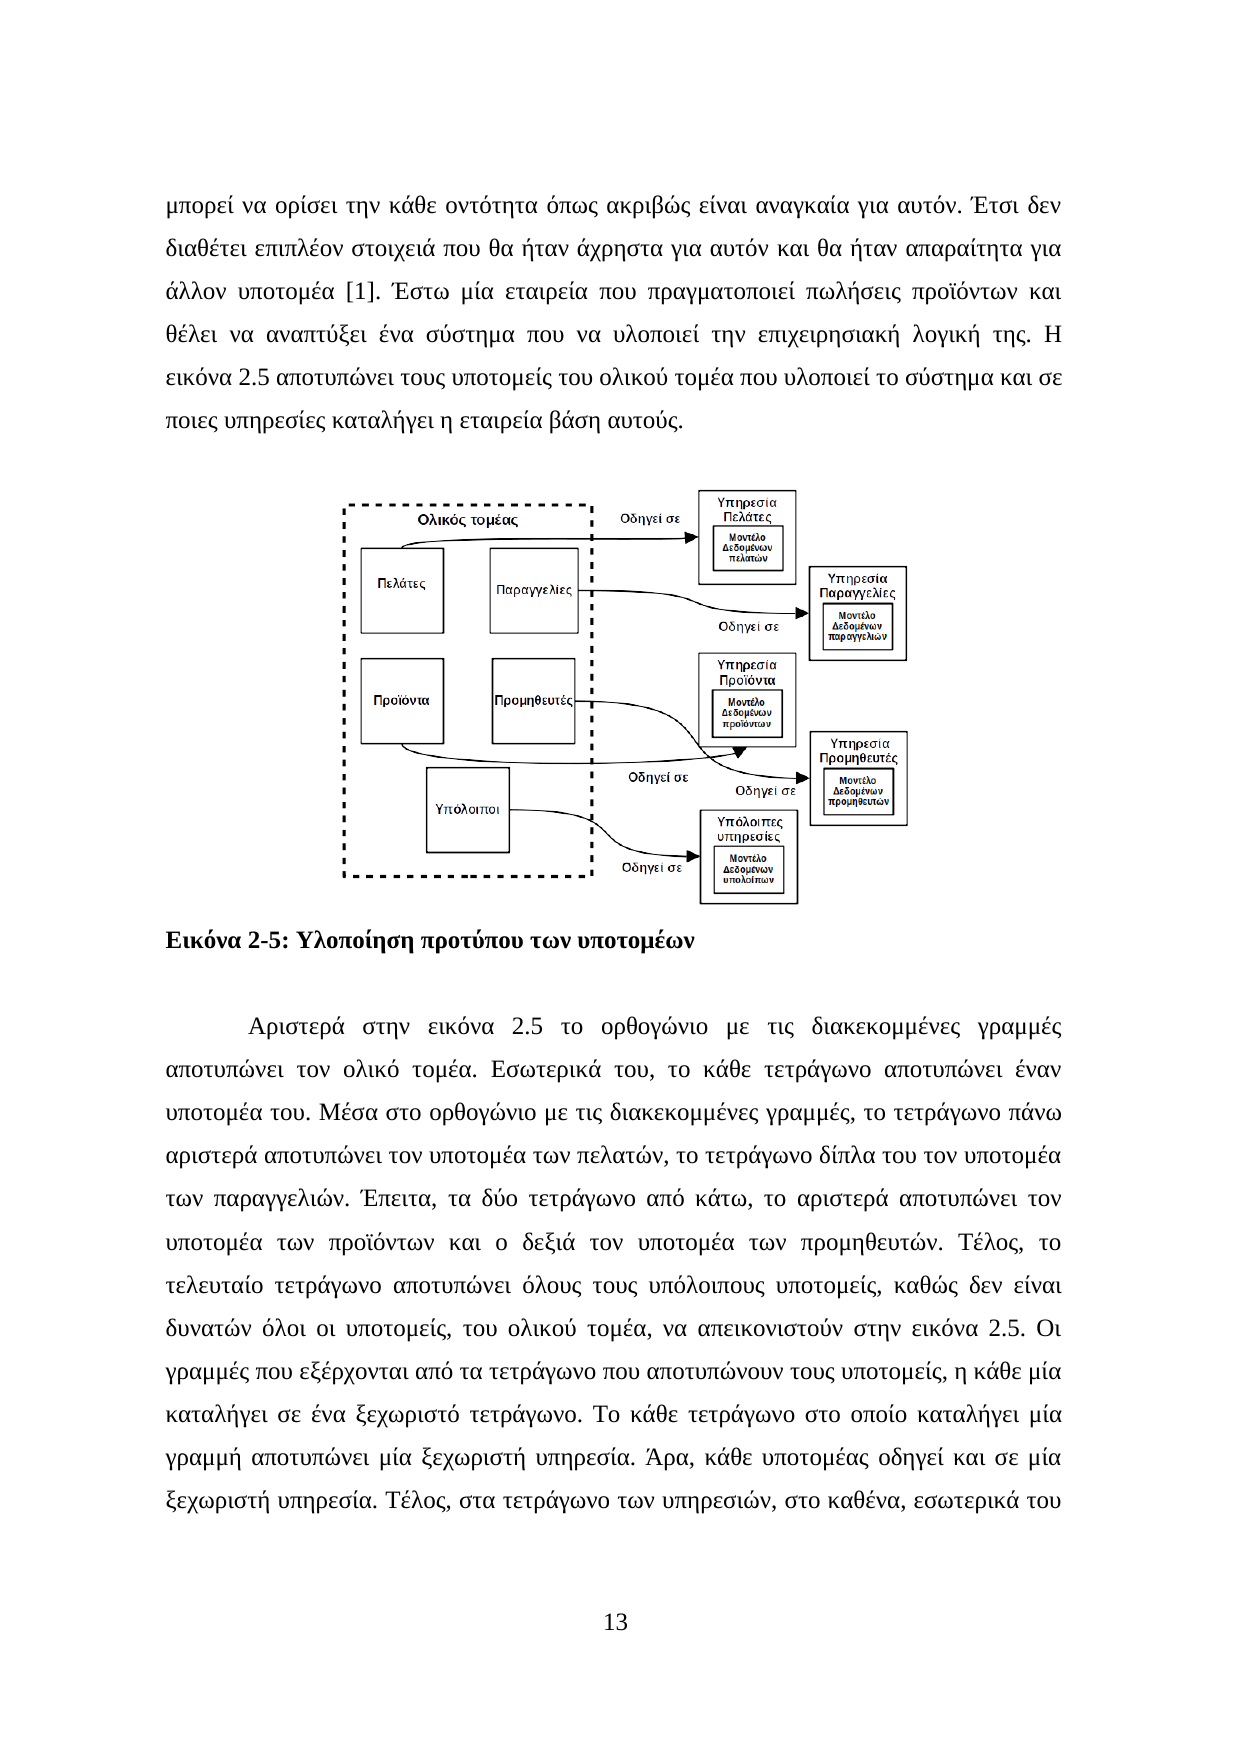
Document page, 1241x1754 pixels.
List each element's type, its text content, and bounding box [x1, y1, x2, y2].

text Εικόνα 2-5: Υλοποίηση προτύπου των υποτομέων [165, 911, 1063, 953]
text Αριστερά στην εικόνα 2.5 το ορθογώνιο με τις διακεκομμένες γραμμές αποτυπώνει τον ολικό τομέα. Εσωτερικά του, το κάθε τετράγωνο αποτυπώνει έναν υποτομέα του. Μέσα στο ορθογώνιο με τις διακεκομμένες γραμμές, το τετράγωνο πάνω αριστερά αποτυπώνει τον υποτομέα των πελατών, το τετράγωνο δίπλα του τον υποτομέα των παραγγελιών. Έπειτα, τα δύο τετράγωνο από κάτω, το αριστερά αποτυπώνει τον υποτομέα των προϊόντων και ο δεξιά τον υποτομέα των προμηθευτών. Τέλος, το τελευταίο τετράγωνο αποτυπώνει όλους τους υπόλοιπους υποτομείς, καθώς δεν είναι δυνατών όλοι οι υποτομείς, του ολικού τομέα, να απεικονιστούν στην εικόνα 2.5. Οι γραμμές που εξέρχονται από τα τετράγωνο που αποτυπώνουν τους υποτομείς, η κάθε μία καταλήγει σε ένα ξεχωριστό τετράγωνο. Το κάθε τετράγωνο στο οποίο καταλήγει μία γραμμή αποτυπώνει μία ξεχωριστή υπηρεσία. Άρα, κάθε υποτομέας οδηγεί και σε μία ξεχωριστή υπηρεσία. Τέλος, στα τετράγωνο των υπηρεσιών, στο καθένα, εσωτερικά του [165, 1011, 1063, 1514]
text μπορεί να ορίσει την κάθε οντότητα όπως ακριβώς είναι αναγκαία για αυτόν. Έτσι δεν διαθέτει επιπλέον στοιχειά που θα ήταν άχρηστα για αυτόν και θα ήταν απαραίτητα για άλλον υποτομέα [1]. Έστω μία εταιρεία που πραγματοποιεί πωλήσεις προϊόντων και θέλει να αναπτύξει ένα σύστημα που να υλοποιεί την επιχειρησιακή λογική της. Η εικόνα 2.5 αποτυπώνει τους υποτομείς του ολικού τομέα που υλοποιεί το σύστημα και σε ποιες υπηρεσίες καταλήγει η εταιρεία βάση αυτούς. [165, 190, 1063, 434]
picture [165, 485, 1063, 911]
